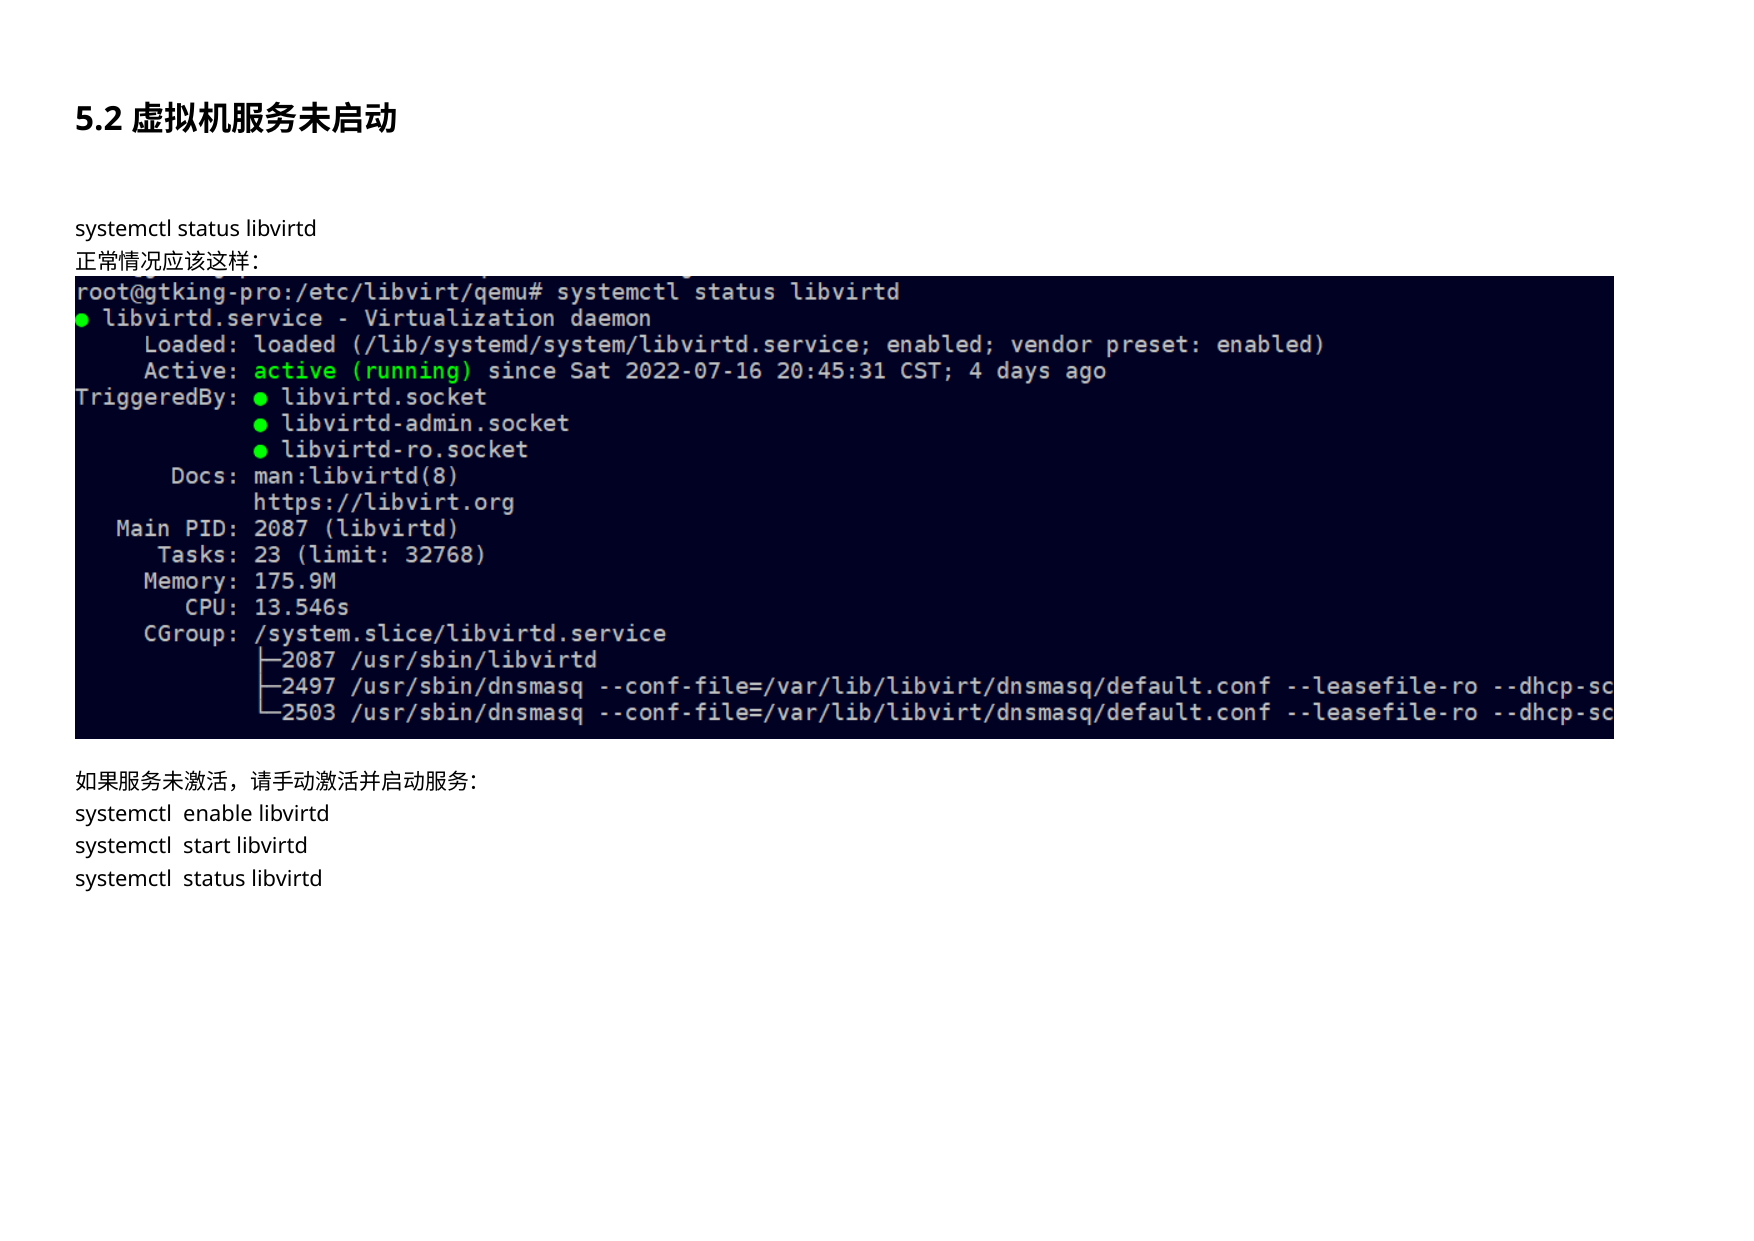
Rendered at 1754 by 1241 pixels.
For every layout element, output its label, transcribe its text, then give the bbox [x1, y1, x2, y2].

text 正常情况应该这样： [75, 244, 1679, 276]
text systemctl status libvirtd [75, 861, 1679, 894]
picture [75, 276, 1614, 739]
text systemctl enable libvirtd [75, 796, 1679, 829]
text systemctl start libvirtd [75, 829, 1679, 861]
text 如果服务未激活，请手动激活并启动服务： [75, 764, 1679, 796]
subtitle 5.2 虚拟机服务未启动 [75, 84, 1679, 149]
text systemctl status libvirtd [75, 211, 1679, 244]
